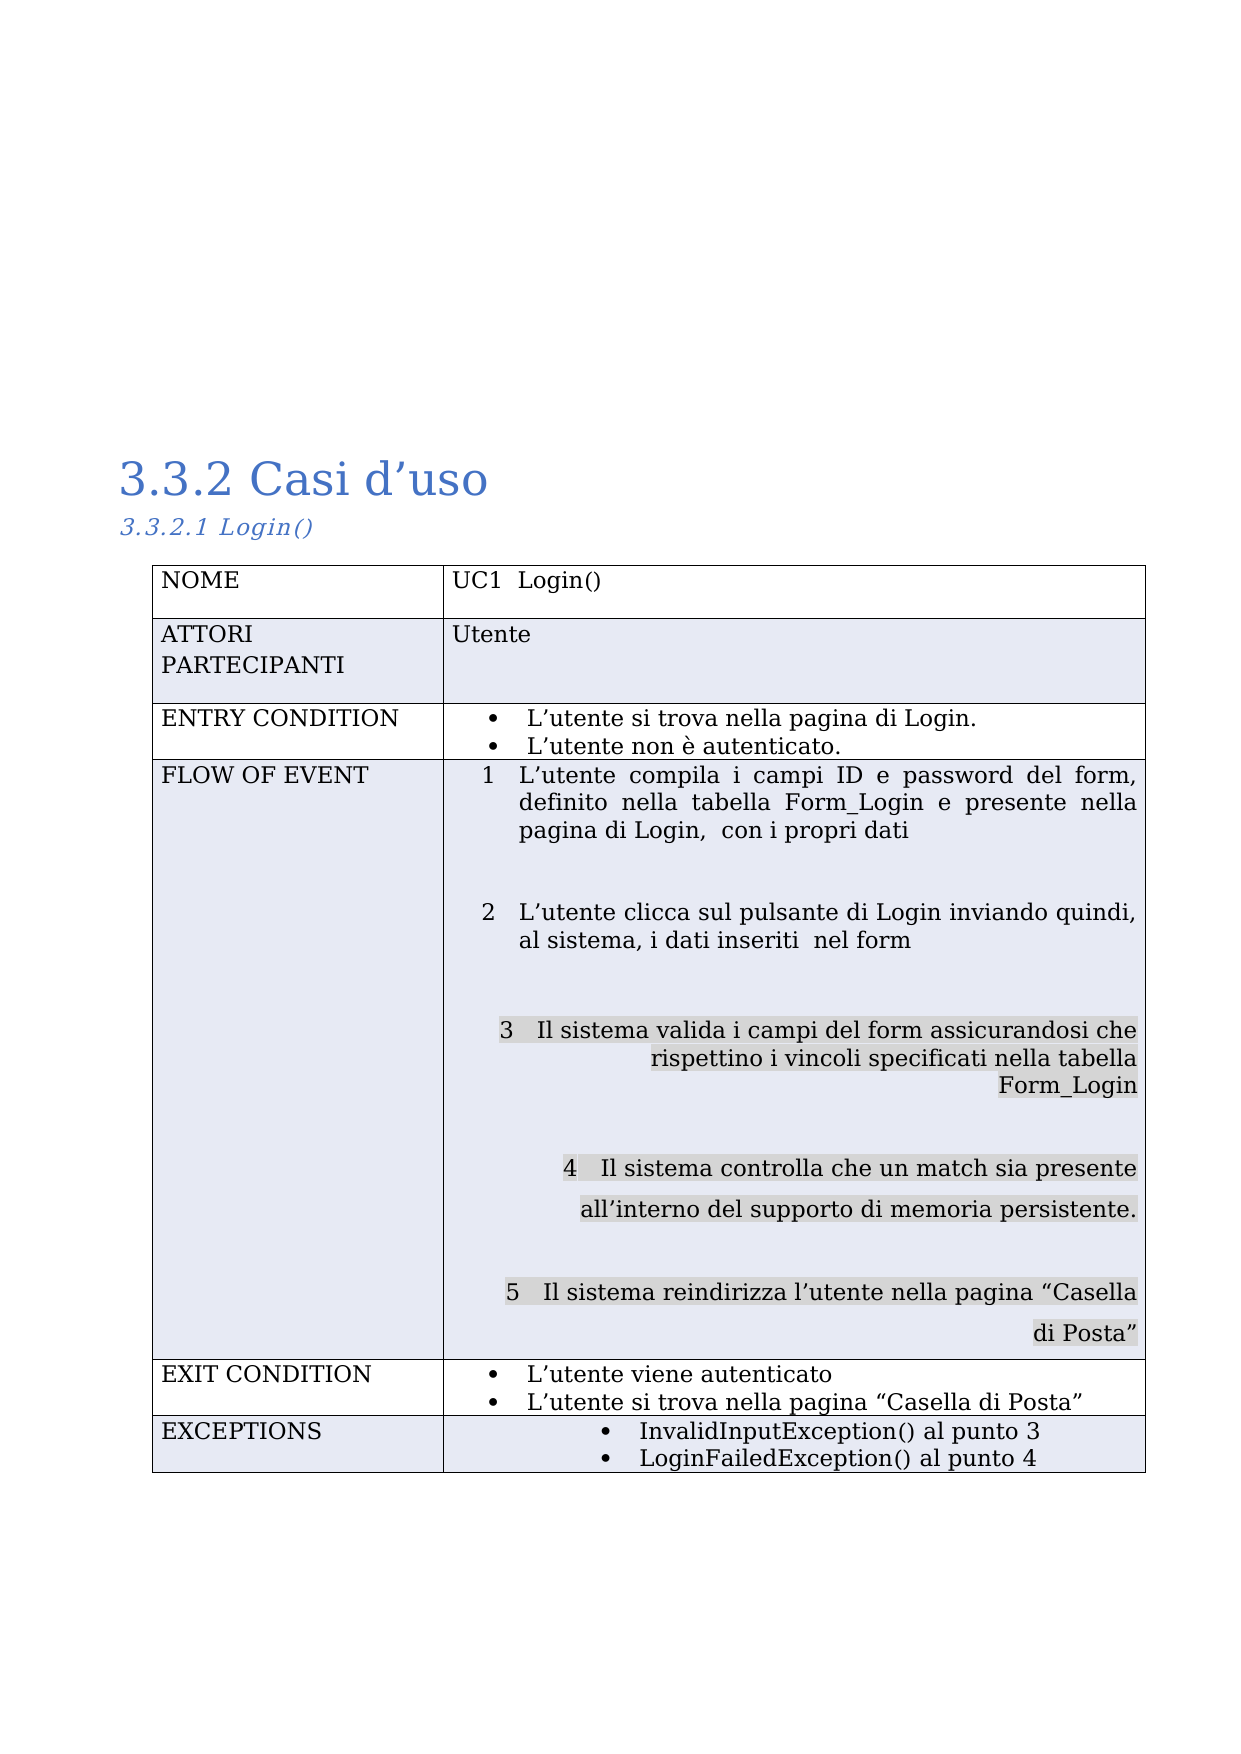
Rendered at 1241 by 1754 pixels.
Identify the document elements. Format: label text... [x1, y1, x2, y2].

table_header UC1 Login() [444, 566, 1145, 618]
table_cell FLOW OF EVENT [153, 760, 443, 1359]
table_header NOME [153, 566, 443, 618]
table_cell L’utente si trova nella pagina di Login. L’utente non è autenticato. [444, 704, 1145, 759]
table_cell L’utente viene autenticato L’utente si trova nella pagina “Casella di Posta” [444, 1360, 1145, 1415]
table_cell EXCEPTIONS [153, 1416, 443, 1472]
table_cell ATTORI PARTECIPANTI [153, 619, 443, 703]
subtitle 3.3.2.1 Login() [118, 513, 1122, 540]
table_cell ENTRY CONDITION [153, 704, 443, 759]
table_cell InvalidInputException() al punto 3 LoginFailedException() al punto 4 [444, 1416, 1145, 1472]
table_cell Utente [444, 619, 1145, 703]
table_cell L’utente compila i campi ID e password del form, definito nella tabella Form_Login e presente nella pagina di Login, con i propri dati L’utente clicca sul pulsante di Login inviando quindi, al sistema, i dati inseriti nel form Il sistema valida i campi del form assicurandosi che rispettino i vincoli specificati nella tabella Form_Login Il sistema controlla che un match sia presente all’interno del supporto di memoria persistente. Il sistema reindirizza l’utente nella pagina “Casella di Posta” [444, 760, 1145, 1359]
table_cell EXIT CONDITION [153, 1360, 443, 1415]
subtitle 3.3.2 Casi d’uso [118, 449, 1122, 504]
